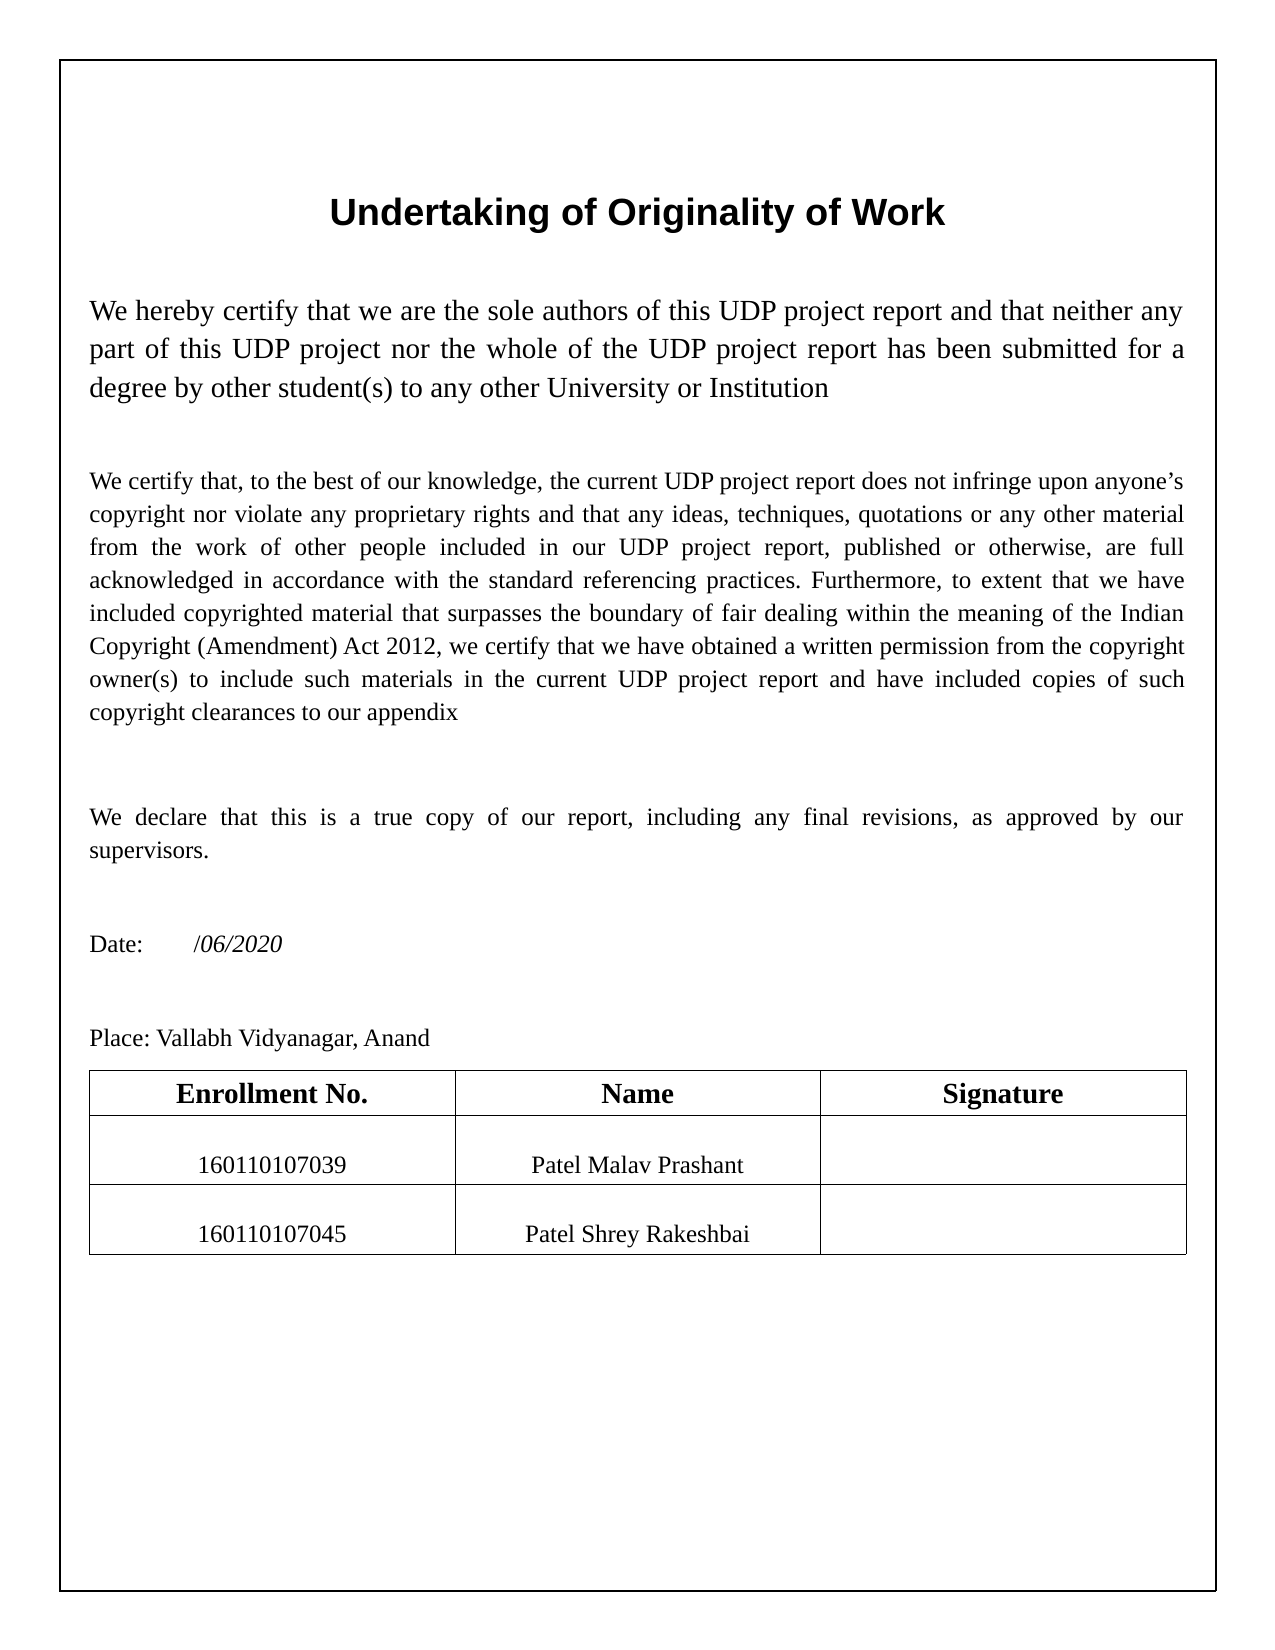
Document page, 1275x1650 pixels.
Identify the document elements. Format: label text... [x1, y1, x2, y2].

text We certify that, to the best of our knowledge, the current UDP project report does not infringe upon anyone’s copyright nor violate any proprietary rights and that any ideas, techniques, quotations or any other material from the work of other people included in our UDP project report, published or otherwise, are full acknowledged in accordance with the standard referencing practices. Furthermore, to extent that we have included copyrighted material that surpasses the boundary of fair dealing within the meaning of the Indian Copyright (Amendment) Act 2012, we certify that we have obtained a written permission from the copyright owner(s) to include such materials in the current UDP project report and have included copies of such copyright clearances to our appendix [89, 466, 1186, 726]
text We hereby certify that we are the sole authors of this UDP project report and that neither any part of this UDP project nor the whole of the UDP project report has been submitted for a degree by other student(s) to any other University or Institution [89, 293, 1186, 403]
text We declare that this is a true copy of our report, including any final revisions, as approved by our supervisors. [89, 802, 1186, 864]
table_header Name [456, 1071, 820, 1115]
table_header Enrollment No. [90, 1071, 455, 1115]
table_header Signature [821, 1071, 1186, 1115]
table_cell Patel Shrey Rakeshbai [456, 1185, 820, 1253]
table_cell 160110107039 [90, 1116, 455, 1184]
table_cell [821, 1116, 1186, 1184]
table_cell Patel Malav Prashant [456, 1116, 820, 1184]
subtitle Undertaking of Originality of Work [89, 189, 1186, 233]
table_cell [821, 1185, 1186, 1253]
text Date: /06/2020 [89, 929, 1186, 957]
text Place: Vallabh Vidyanagar, Anand [89, 1023, 1186, 1051]
table_cell 160110107045 [90, 1185, 455, 1253]
